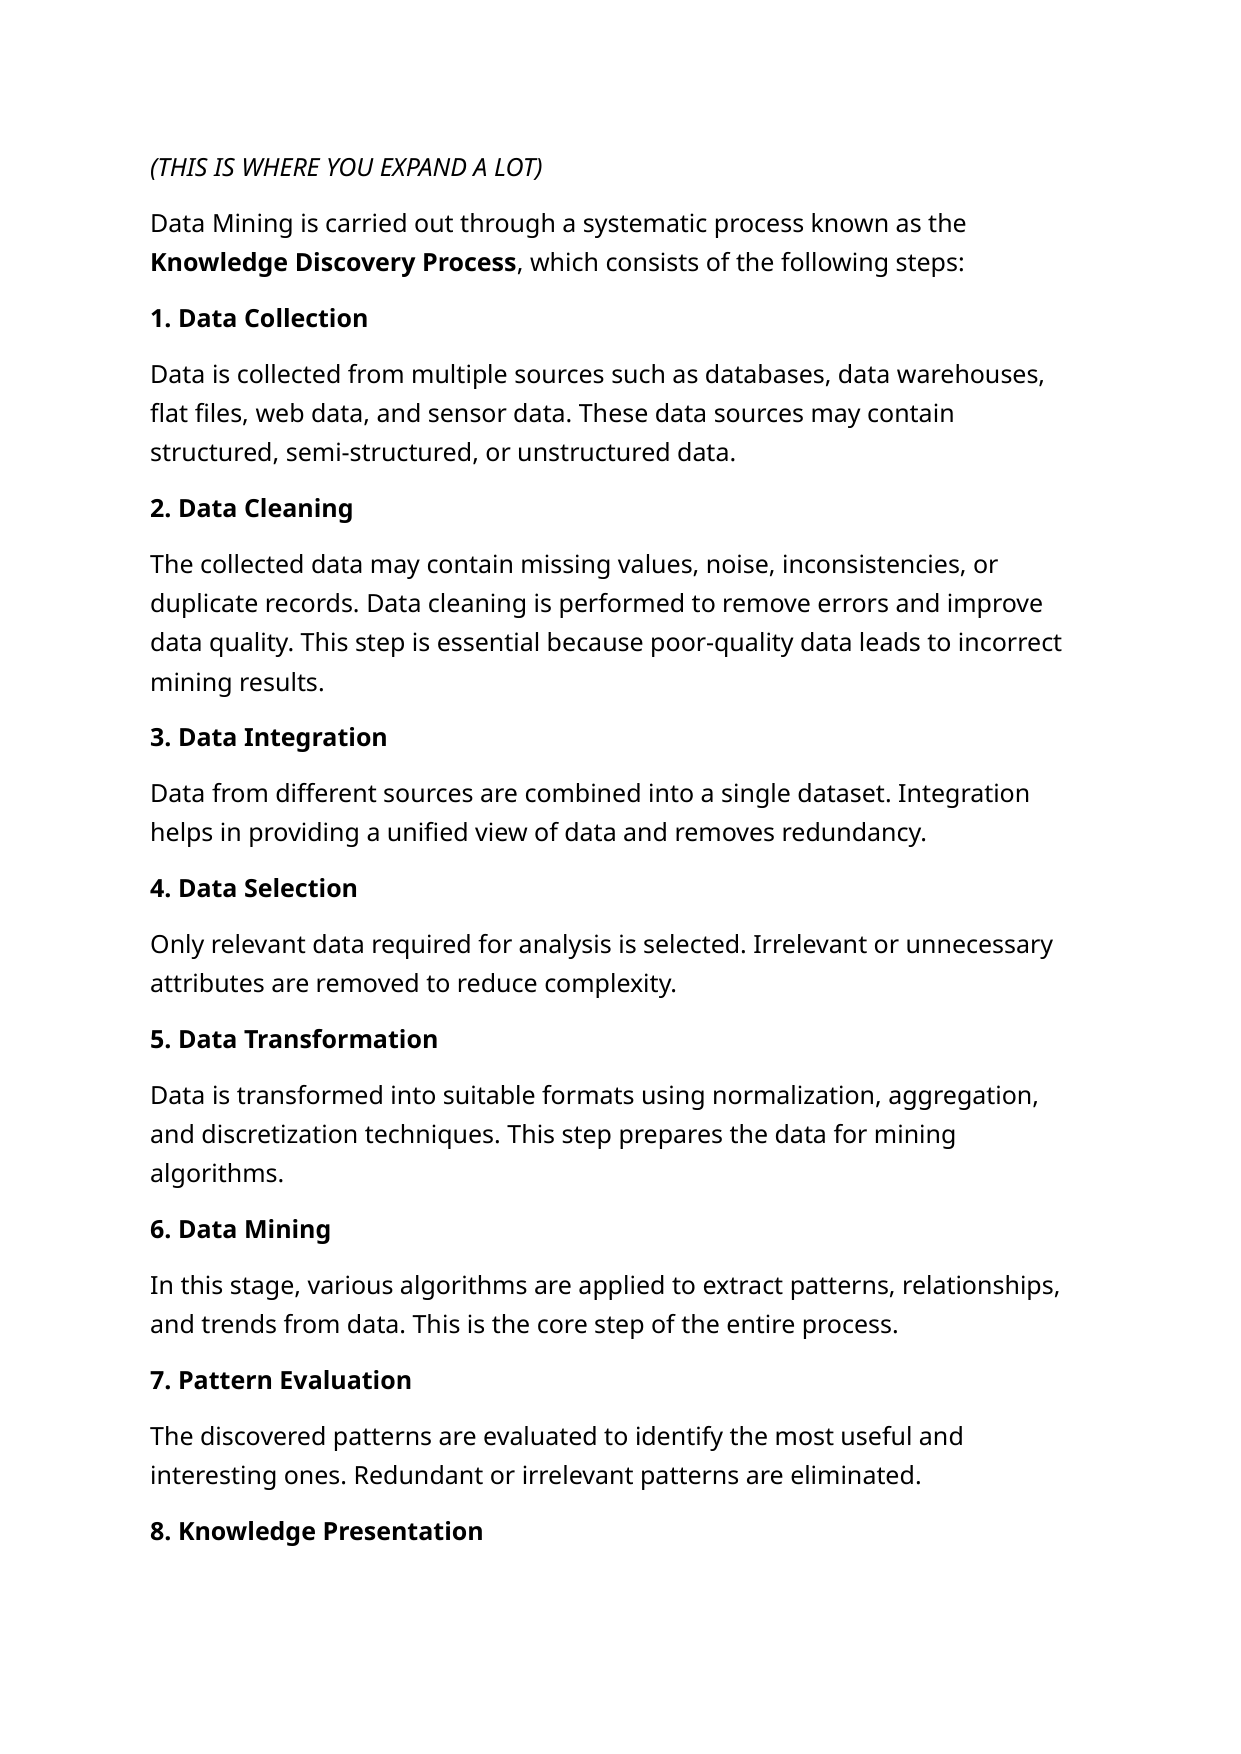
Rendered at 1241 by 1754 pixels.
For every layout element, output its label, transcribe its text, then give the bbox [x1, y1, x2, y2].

text The discovered patterns are evaluated to identify the most useful and interesting ones. Redundant or irrelevant patterns are eliminated. [150, 1418, 1090, 1492]
text 2. Data Cleaning [150, 491, 1090, 525]
text Only relevant data required for analysis is selected. Irrelevant or unnecessary attributes are removed to reduce complexity. [150, 927, 1090, 1000]
text 8. Knowledge Presentation [150, 1513, 1090, 1547]
text 7. Pattern Evaluation [150, 1362, 1090, 1397]
text 1. Data Collection [150, 301, 1090, 335]
text Data is transformed into suitable formats using normalization, aggregation, and discretization techniques. This step prepares the data for mining algorithms. [150, 1077, 1090, 1190]
text Data Mining is carried out through a systematic process known as the Knowledge Discovery Process, which consists of the following steps: [150, 206, 1090, 279]
text The collected data may contain missing values, noise, inconsistencies, or duplicate records. Data cleaning is performed to remove errors and improve data quality. This step is essential because poor-quality data leads to incorrect mining results. [150, 547, 1090, 698]
text 3. Data Integration [150, 720, 1090, 754]
text 4. Data Selection [150, 871, 1090, 905]
text 5. Data Transformation [150, 1022, 1090, 1056]
text (THIS IS WHERE YOU EXPAND A LOT) [150, 150, 1090, 184]
text Data from different sources are combined into a single dataset. Integration helps in providing a unified view of data and removes redundancy. [150, 776, 1090, 849]
text Data is collected from multiple sources such as databases, data warehouses, flat files, web data, and sensor data. These data sources may contain structured, semi-structured, or unstructured data. [150, 357, 1090, 469]
text 6. Data Mining [150, 1212, 1090, 1246]
text In this stage, various algorithms are applied to extract patterns, relationships, and trends from data. This is the core step of the entire process. [150, 1267, 1090, 1341]
